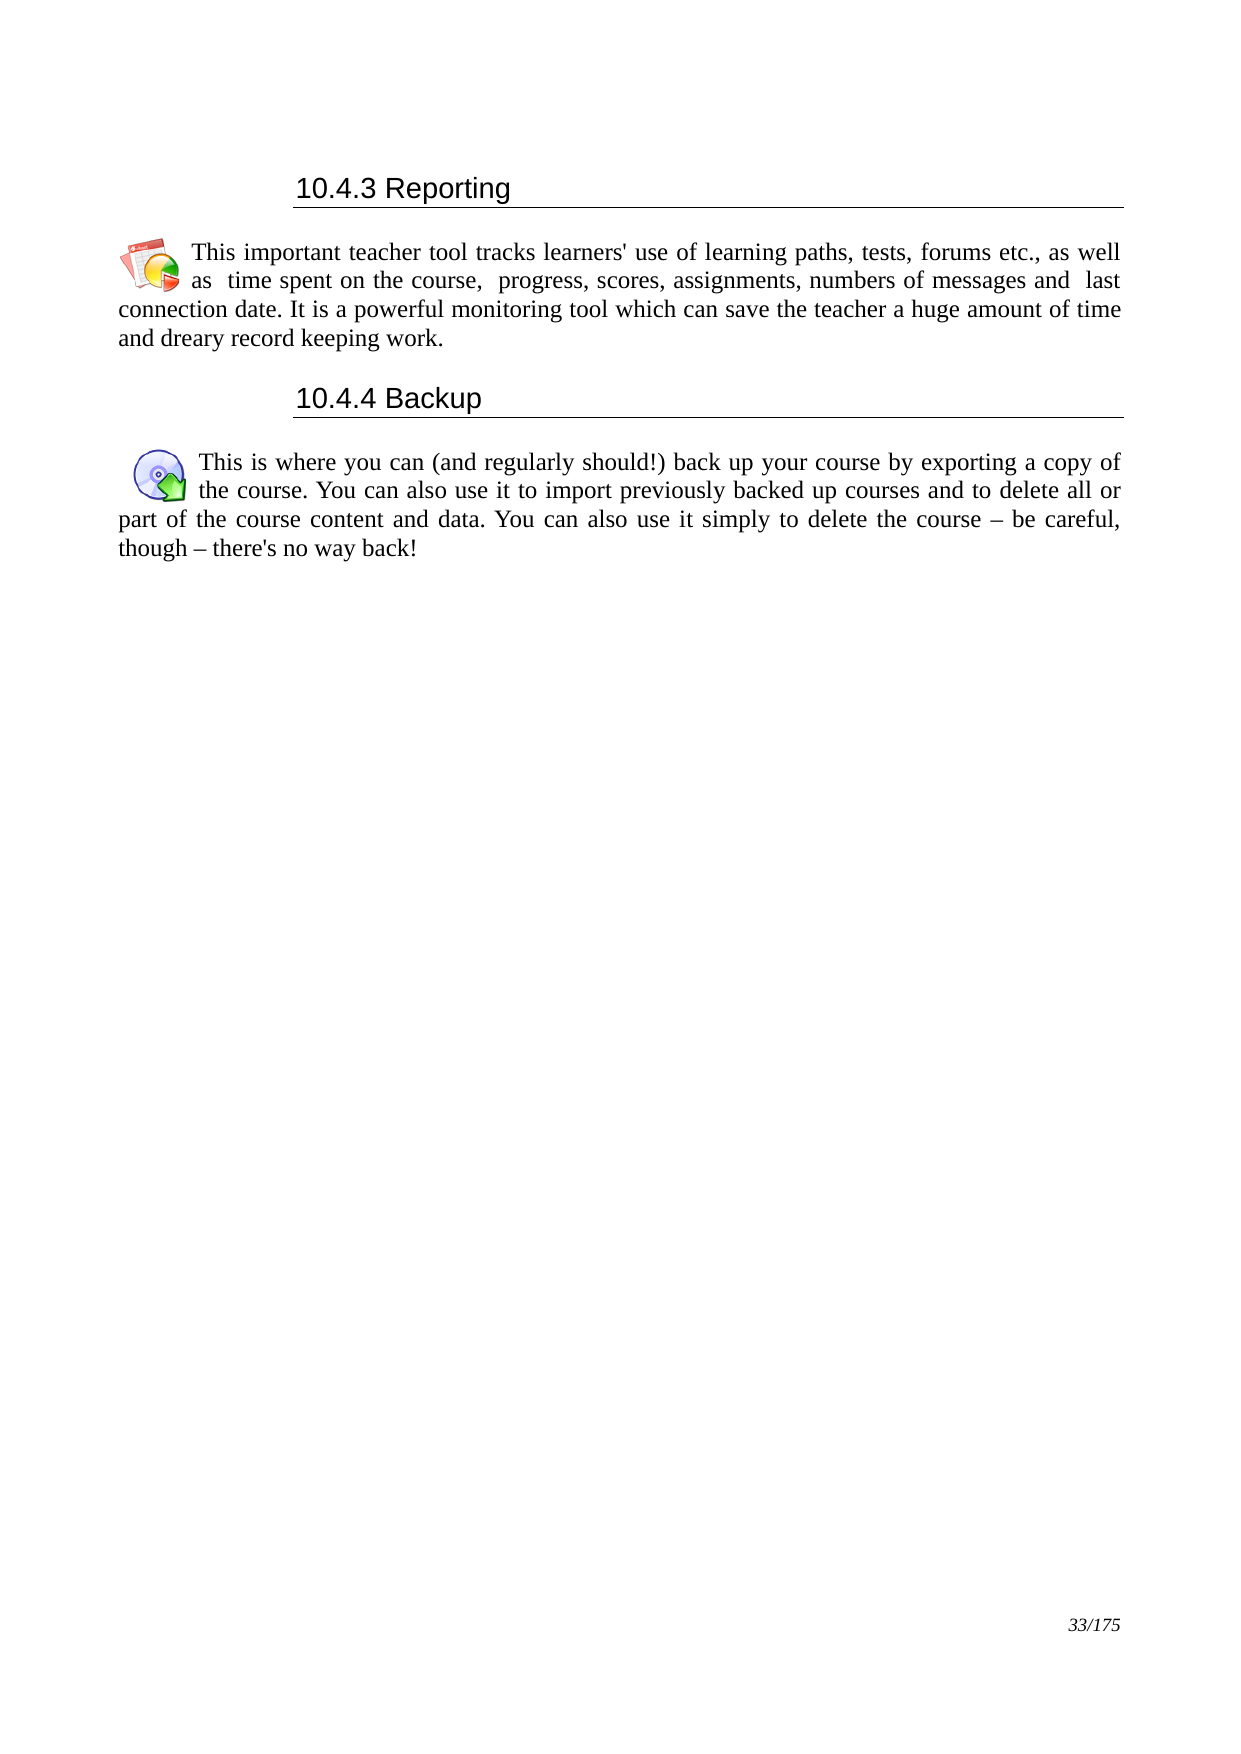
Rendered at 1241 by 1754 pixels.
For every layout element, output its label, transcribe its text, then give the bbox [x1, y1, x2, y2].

text This important teacher tool tracks learners' use of learning paths, tests, forums etc., as well as time spent on the course, progress, scores, assignments, numbers of messages and last connection date. It is a powerful monitoring tool which can save the teacher a huge amount of time and dreary record keeping work. [118, 237, 1122, 352]
text This is where you can (and regularly should!) back up your course by exporting a copy of the course. You can also use it to import previously backed up courses and to delete all or part of the course content and data. You can also use it simply to delete the course – be careful, though – there's no way back! [118, 447, 1122, 562]
picture [120, 235, 180, 295]
subtitle Reporting [293, 172, 1124, 207]
subtitle Backup [293, 381, 1124, 417]
picture [129, 446, 187, 503]
